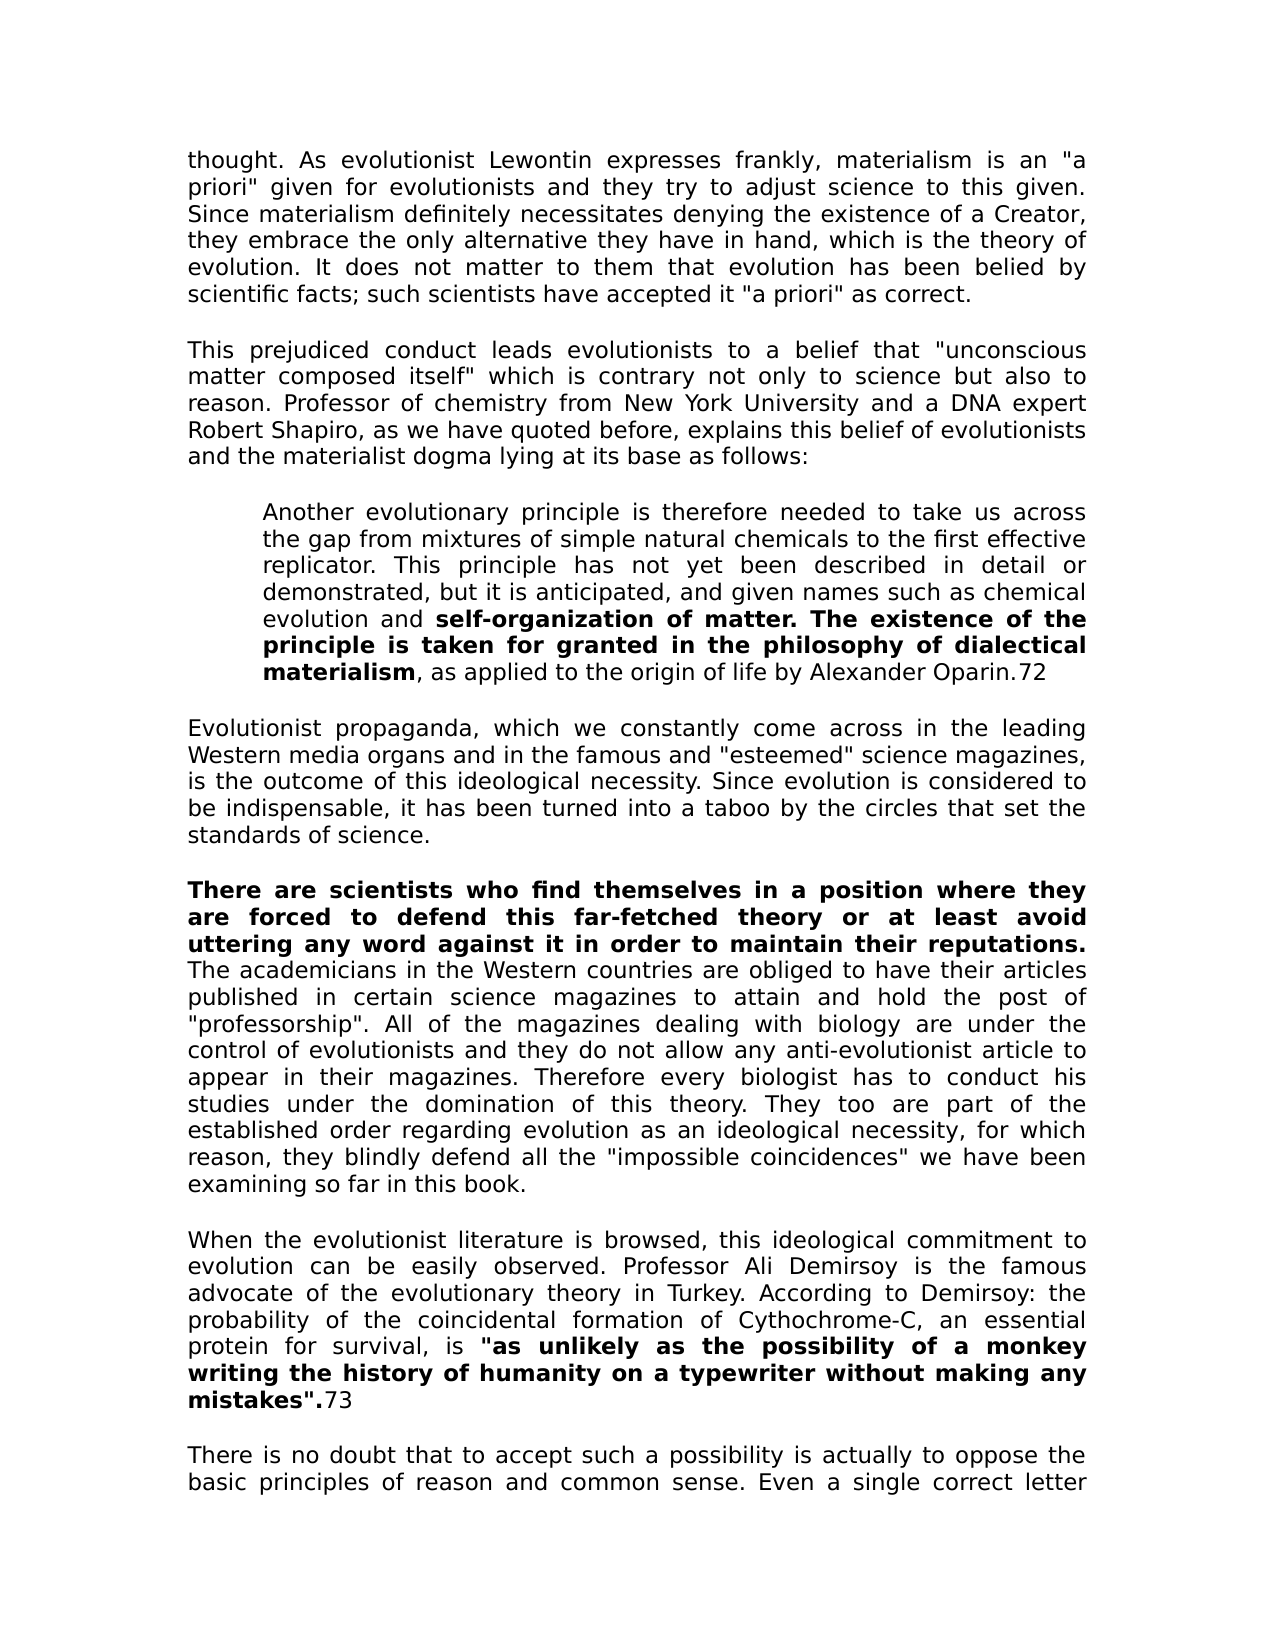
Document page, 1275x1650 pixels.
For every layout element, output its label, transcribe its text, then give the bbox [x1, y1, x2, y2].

text thought. As evolutionist Lewontin expresses frankly, materialism is an "a priori" given for evolutionists and they try to adjust science to this given. Since materialism definitely necessitates denying the existence of a Creator, they embrace the only alternative they have in hand, which is the theory of evolution. It does not matter to them that evolution has been belied by scientific facts; such scientists have accepted it "a priori" as correct. [187, 148, 1088, 308]
text Evolutionist propaganda, which we constantly come across in the leading Western media organs and in the famous and "esteemed" science magazines, is the outcome of this ideological necessity. Since evolution is considered to be indispensable, it has been turned into a taboo by the circles that set the standards of science. [187, 715, 1088, 848]
text There are scientists who find themselves in a position where they are forced to defend this far-fetched theory or at least avoid uttering any word against it in order to maintain their reputations. The academicians in the Western countries are obliged to have their articles published in certain science magazines to attain and hold the post of "professorship". All of the magazines dealing with biology are under the control of evolutionists and they do not allow any anti-evolutionist article to appear in their magazines. Therefore every biologist has to conduct his studies under the domination of this theory. They too are part of the established order regarding evolution as an ideological necessity, for which reason, they blindly defend all the "impossible coincidences" we have been examining so far in this book. [187, 878, 1088, 1198]
text Another evolutionary principle is therefore needed to take us across the gap from mixtures of simple natural chemicals to the first effective replicator. This principle has not yet been described in detail or demonstrated, but it is anticipated, and given names such as chemical evolution and self-organization of matter. The existence of the principle is taken for granted in the philosophy of dialectical materialism, as applied to the origin of life by Alexander Oparin.72 [262, 499, 1088, 686]
text This prejudiced conduct leads evolutionists to a belief that "unconscious matter composed itself" which is contrary not only to science but also to reason. Professor of chemistry from New York University and a DNA expert Robert Shapiro, as we have quoted before, explains this belief of evolutionists and the materialist dogma lying at its base as follows: [187, 337, 1088, 470]
text When the evolutionist literature is browsed, this ideological commitment to evolution can be easily observed. Professor Ali Demirsoy is the famous advocate of the evolutionary theory in Turkey. According to Demirsoy: the probability of the coincidental formation of Cythochrome-C, an essential protein for survival, is "as unlikely as the possibility of a monkey writing the history of humanity on a typewriter without making any mistakes".73 [187, 1227, 1088, 1413]
text There is no doubt that to accept such a possibility is actually to oppose the basic principles of reason and common sense. Even a single correct letter [187, 1443, 1088, 1496]
